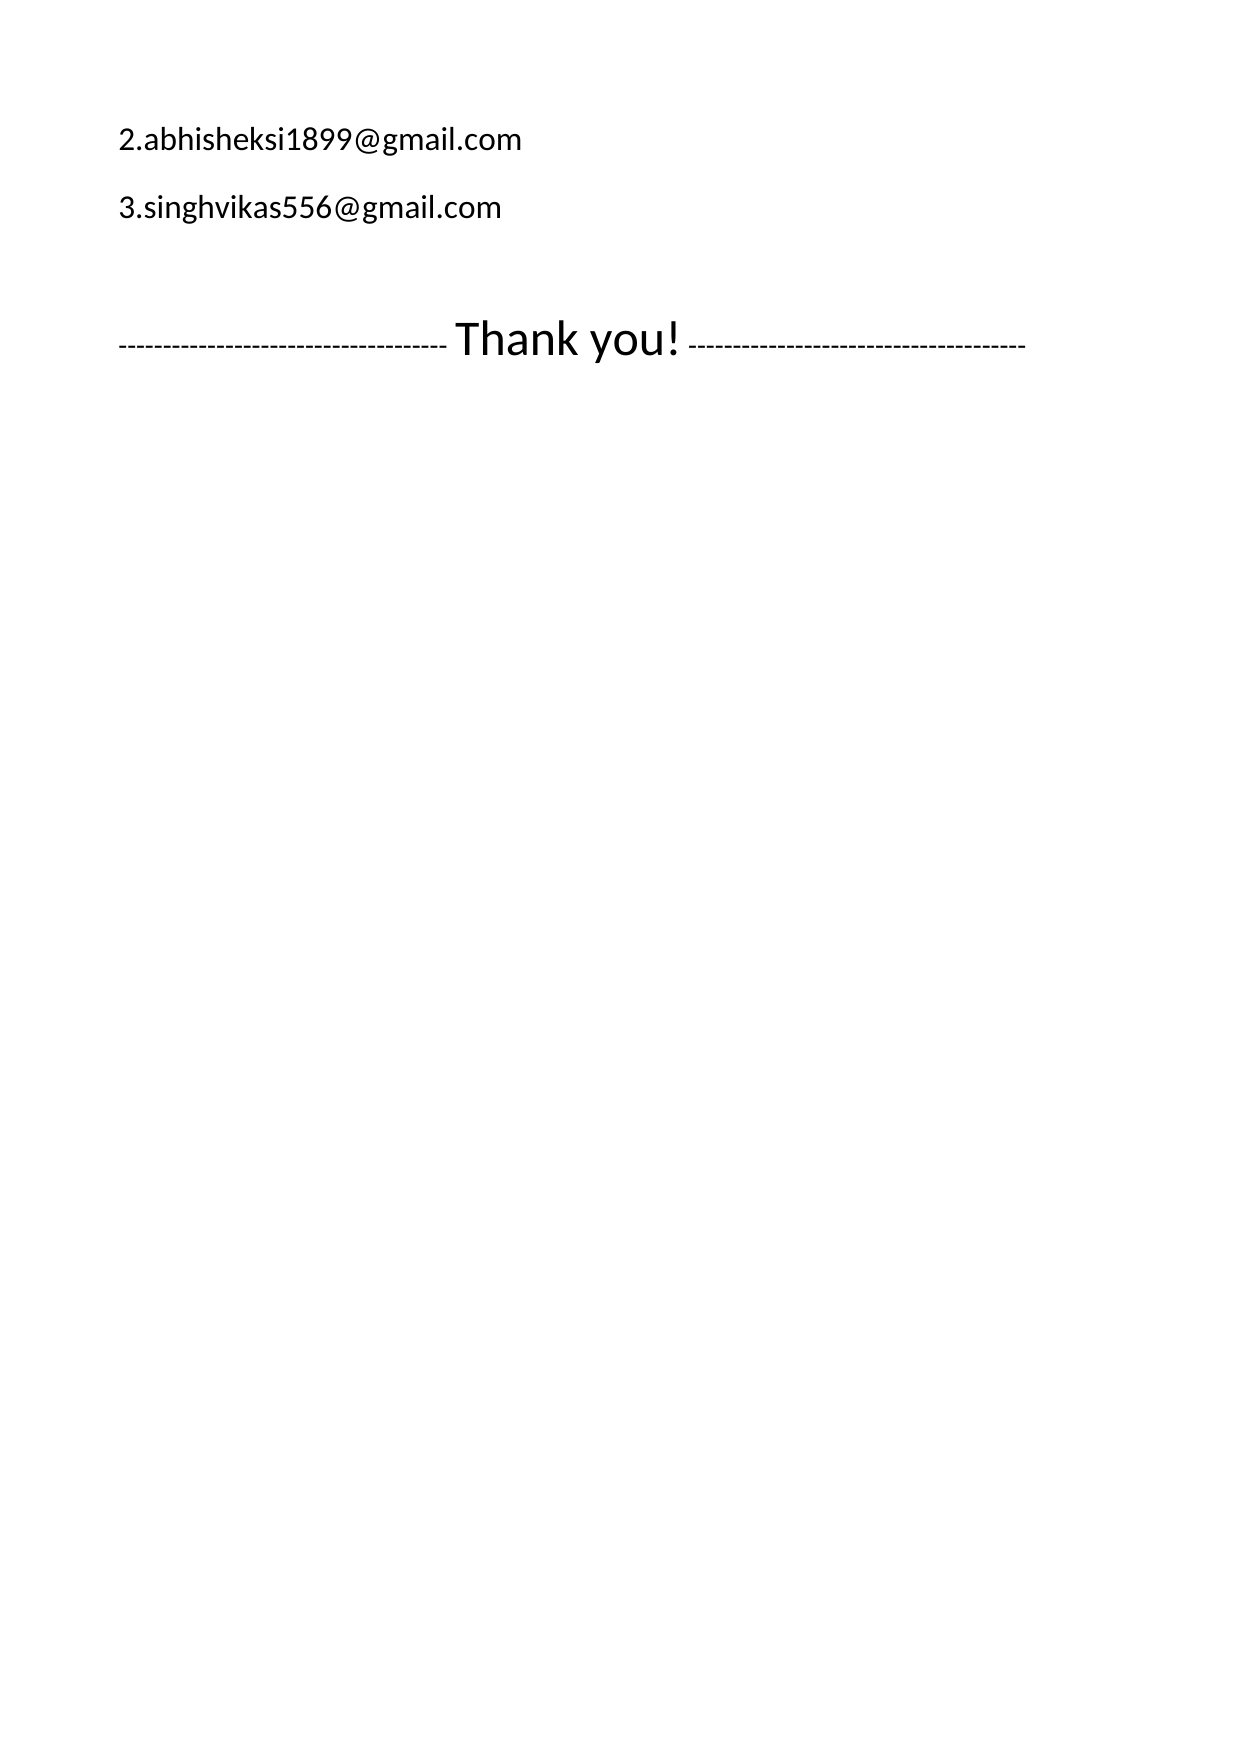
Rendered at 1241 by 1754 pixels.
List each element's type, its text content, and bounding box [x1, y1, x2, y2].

text ------------------------------------- Thank you! -------------------------------------- [118, 306, 1122, 367]
text 3.singhvikas556@gmail.com [118, 186, 1122, 226]
text 2.abhisheksi1899@gmail.com [118, 118, 1122, 159]
